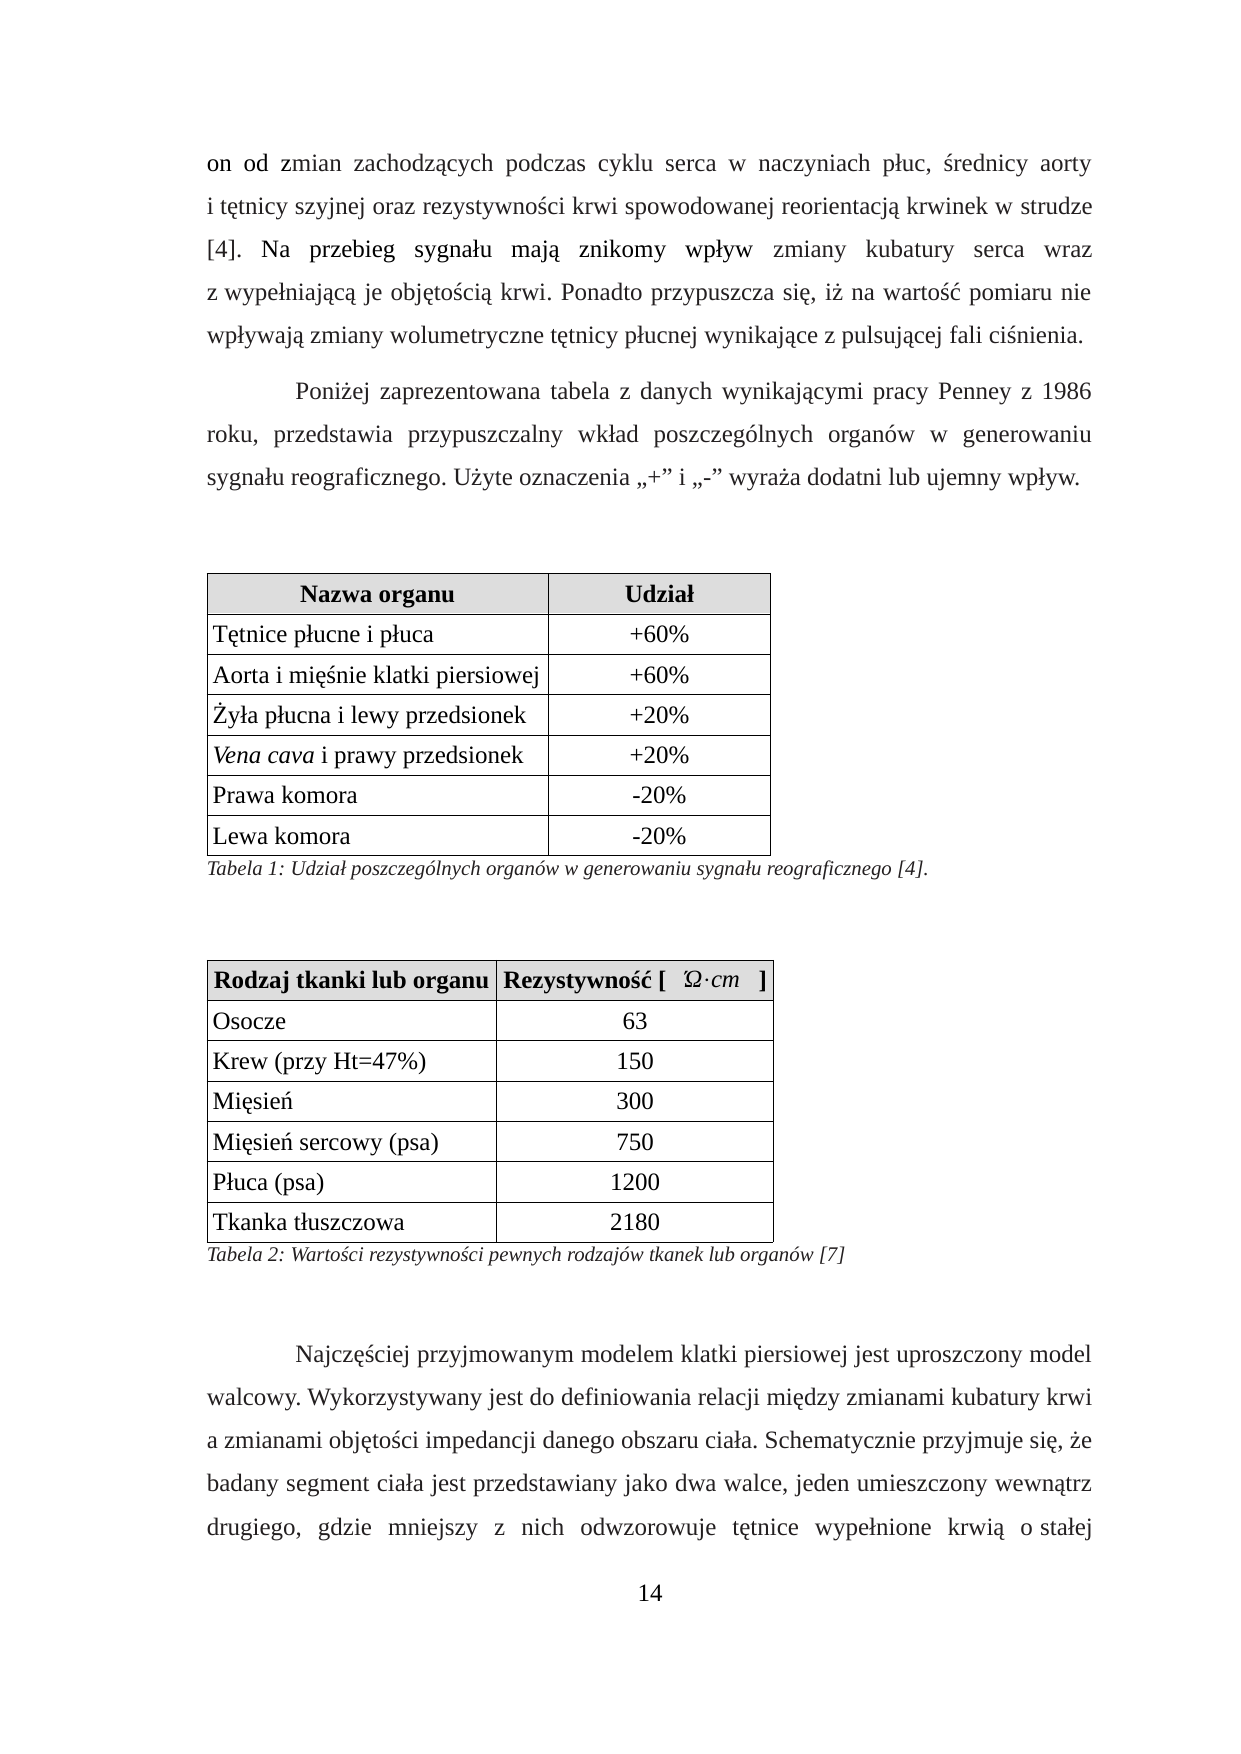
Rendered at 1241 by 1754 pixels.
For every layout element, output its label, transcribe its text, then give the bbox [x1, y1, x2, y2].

table_cell 2180 [497, 1203, 773, 1242]
table_cell -20% [549, 816, 770, 855]
table_cell 750 [497, 1122, 773, 1161]
table_cell 150 [497, 1041, 773, 1081]
table_cell 300 [497, 1082, 773, 1121]
table_cell Vena cava i prawy przedsionek [208, 736, 548, 775]
table_cell Żyła płucna i lewy przedsionek [208, 695, 548, 734]
table_cell Mięsień [208, 1082, 496, 1121]
table_cell +60% [549, 655, 770, 694]
table_cell 1200 [497, 1162, 773, 1202]
table_header Rodzaj tkanki lub organu [208, 961, 496, 1000]
table_cell Tkanka tłuszczowa [208, 1203, 496, 1242]
table_header Udział [549, 574, 770, 613]
table_cell +60% [549, 615, 770, 654]
text Tabela 2: Wartości rezystywności pewnych rodzajów tkanek lub organów [7] [207, 1242, 1093, 1266]
table_header Nazwa organu [208, 574, 548, 613]
table_cell +20% [549, 695, 770, 734]
table_cell Mięsień sercowy (psa) [208, 1122, 496, 1161]
text Tabela 1: Udział poszczególnych organów w generowaniu sygnału reograficznego [4]. [207, 856, 1093, 879]
table_cell Płuca (psa) [208, 1162, 496, 1202]
table_cell Tętnice płucne i płuca [208, 615, 548, 654]
table_cell -20% [549, 776, 770, 815]
table_cell Lewa komora [208, 816, 548, 855]
table_cell Osocze [208, 1001, 496, 1040]
table_cell +20% [549, 736, 770, 775]
table_cell Krew (przy Ht=47%) [208, 1041, 496, 1081]
text Najczęściej przyjmowanym modelem klatki piersiowej jest uproszczony model walcowy. Wykorzystywany jest do definiowania relacji między zmianami kubatury krwi a zmianami objętości impedancji danego obszaru ciała. Schematycznie przyjmuje się, że badany segment ciała jest przedstawiany jako dwa walce, jeden umieszczony wewnątrz drugiego, gdzie mniejszy z nich odwzorowuje tętnice wypełnione krwią o stałej [207, 1339, 1093, 1540]
table_cell Prawa komora [208, 776, 548, 815]
table_cell 63 [497, 1001, 773, 1040]
text on od zmian zachodzących podczas cyklu serca w naczyniach płuc, średnicy aorty i tętnicy szyjnej oraz rezystywności krwi spowodowanej reorientacją krwinek w strudze [4]. Na przebieg sygnału mają znikomy wpływ zmiany kubatury serca wraz z wypełniającą je objętością krwi. Ponadto przypuszcza się, iż na wartość pomiaru nie wpływają zmiany wolumetryczne tętnicy płucnej wynikające z pulsującej fali ciśnienia. [207, 148, 1093, 349]
table_cell Aorta i mięśnie klatki piersiowej [208, 655, 548, 694]
table_header Rezystywność [] [497, 961, 773, 1000]
text Poniżej zaprezentowana tabela z danych wynikającymi pracy Penney z 1986 roku, przedstawia przypuszczalny wkład poszczególnych organów w generowaniu sygnału reograficznego. Użyte oznaczenia „+” i „-” wyraża dodatni lub ujemny wpływ. [207, 376, 1093, 491]
